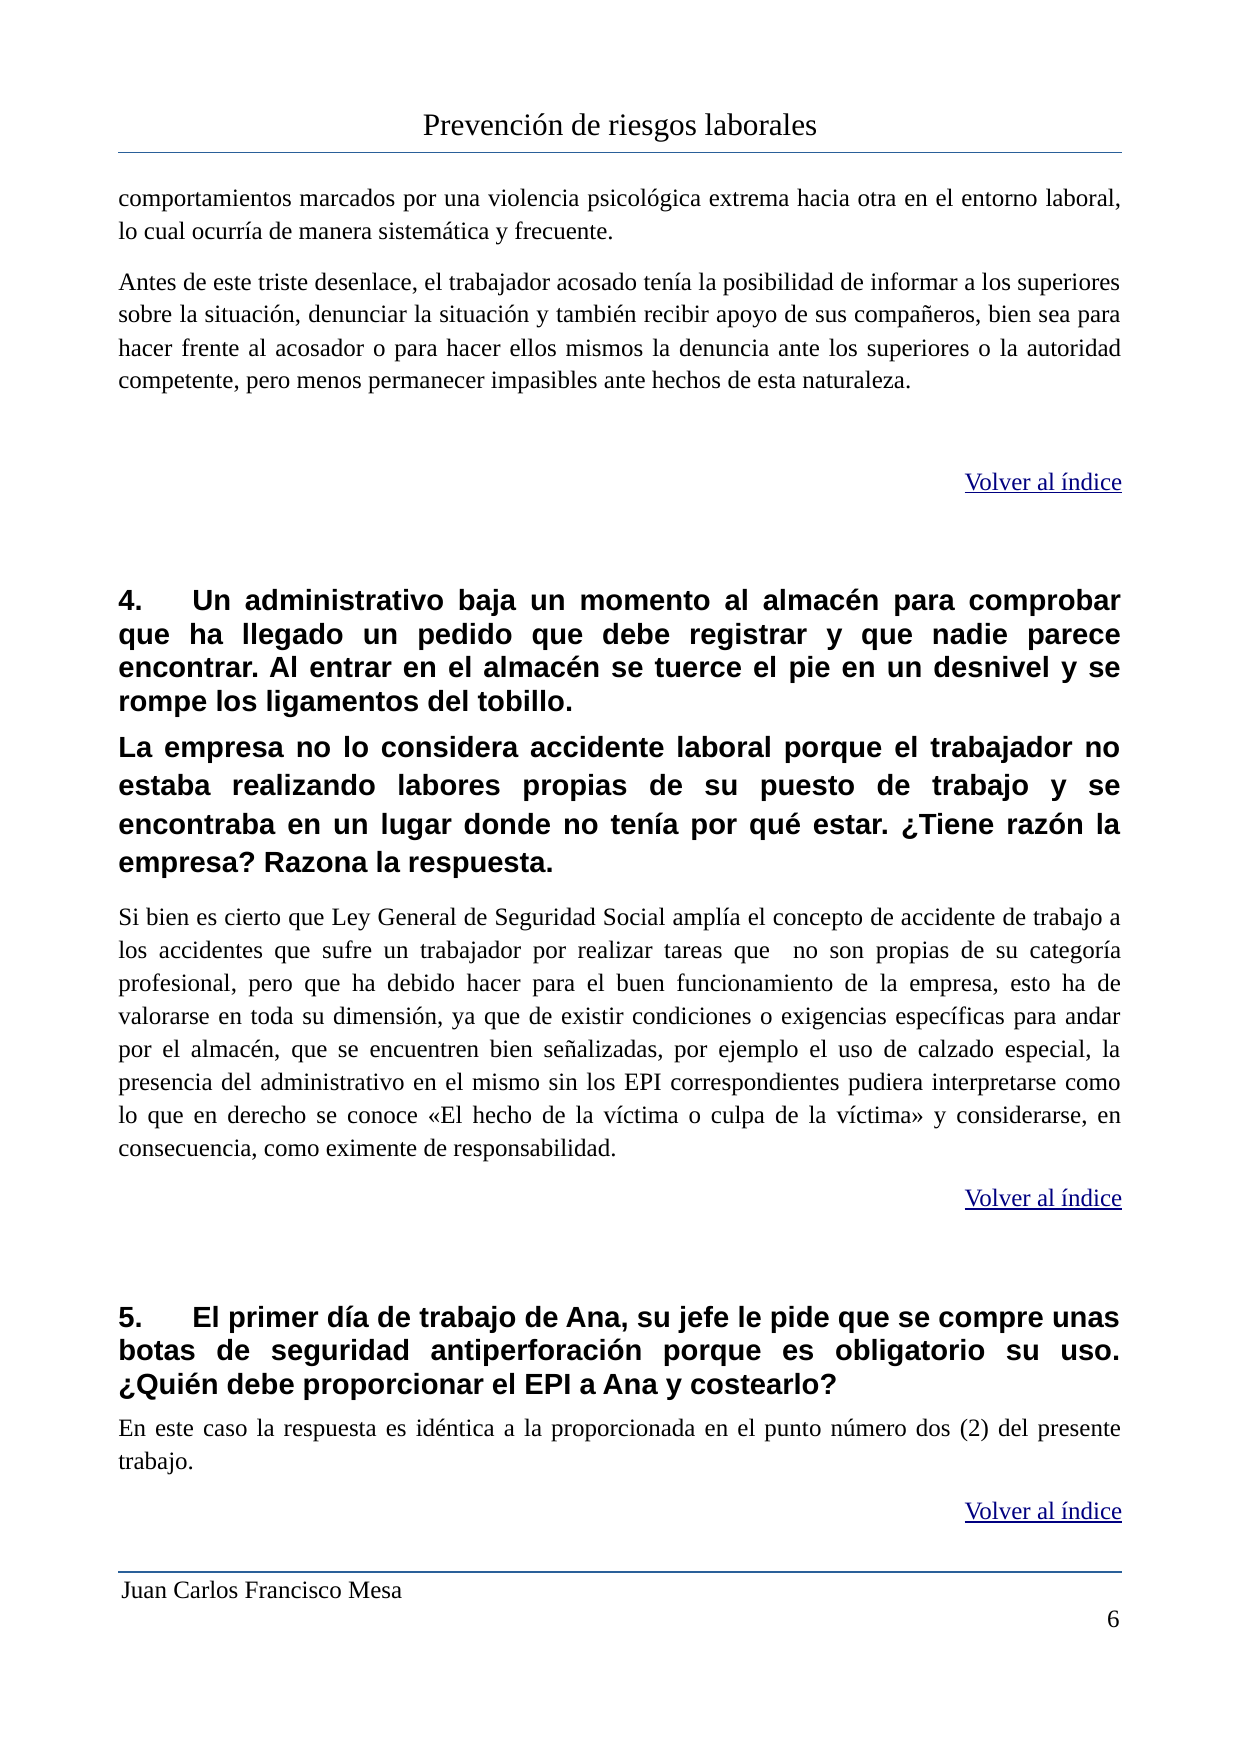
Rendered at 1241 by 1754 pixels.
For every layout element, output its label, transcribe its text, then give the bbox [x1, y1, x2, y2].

text Si bien es cierto que Ley General de Seguridad Social amplía el concepto de accidente de trabajo a los accidentes que sufre un trabajador por realizar tareas que no son propias de su categoría profesional, pero que ha debido hacer para el buen funcionamiento de la empresa, esto ha de valorarse en toda su dimensión, ya que de existir condiciones o exigencias específicas para andar por el almacén, que se encuentren bien señalizadas, por ejemplo el uso de calzado especial, la presencia del administrativo en el mismo sin los EPI correspondientes pudiera interpretarse como lo que en derecho se conoce «El hecho de la víctima o culpa de la víctima» y considerarse, en consecuencia, como eximente de responsabilidad. [118, 902, 1122, 1162]
text La empresa no lo considera accidente laboral porque el trabajador no estaba realizando labores propias de su puesto de trabajo y se encontraba en un lugar donde no tenía por qué estar. ¿Tiene razón la empresa? Razona la respuesta. [118, 730, 1122, 879]
text Volver al índice [118, 467, 1122, 496]
text Antes de este triste desenlace, el trabajador acosado tenía la posibilidad de informar a los superiores sobre la situación, denunciar la situación y también recibir apoyo de sus compañeros, bien sea para hacer frente al acosador o para hacer ellos mismos la denuncia ante los superiores o la autoridad competente, pero menos permanecer impasibles ante hechos de esta naturaleza. [118, 267, 1122, 394]
text Volver al índice [118, 1183, 1122, 1212]
text comportamientos marcados por una violencia psicológica extrema hacia otra en el entorno laboral, lo cual ocurría de manera sistemática y frecuente. [118, 183, 1122, 244]
text En este caso la respuesta es idéntica a la proporcionada en el punto número dos (2) del presente trabajo. [118, 1413, 1122, 1474]
subtitle El primer día de trabajo de Ana, su jefe le pide que se compre unas botas de seguridad antiperforación porque es obligatorio su uso. ¿Quién debe proporcionar el EPI a Ana y costearlo? [118, 1299, 1122, 1400]
text Volver al índice [118, 1496, 1122, 1525]
subtitle Un administrativo baja un momento al almacén para comprobar que ha llegado un pedido que debe registrar y que nadie parece encontrar. Al entrar en el almacén se tuerce el pie en un desnivel y se rompe los ligamentos del tobillo. [118, 583, 1122, 717]
